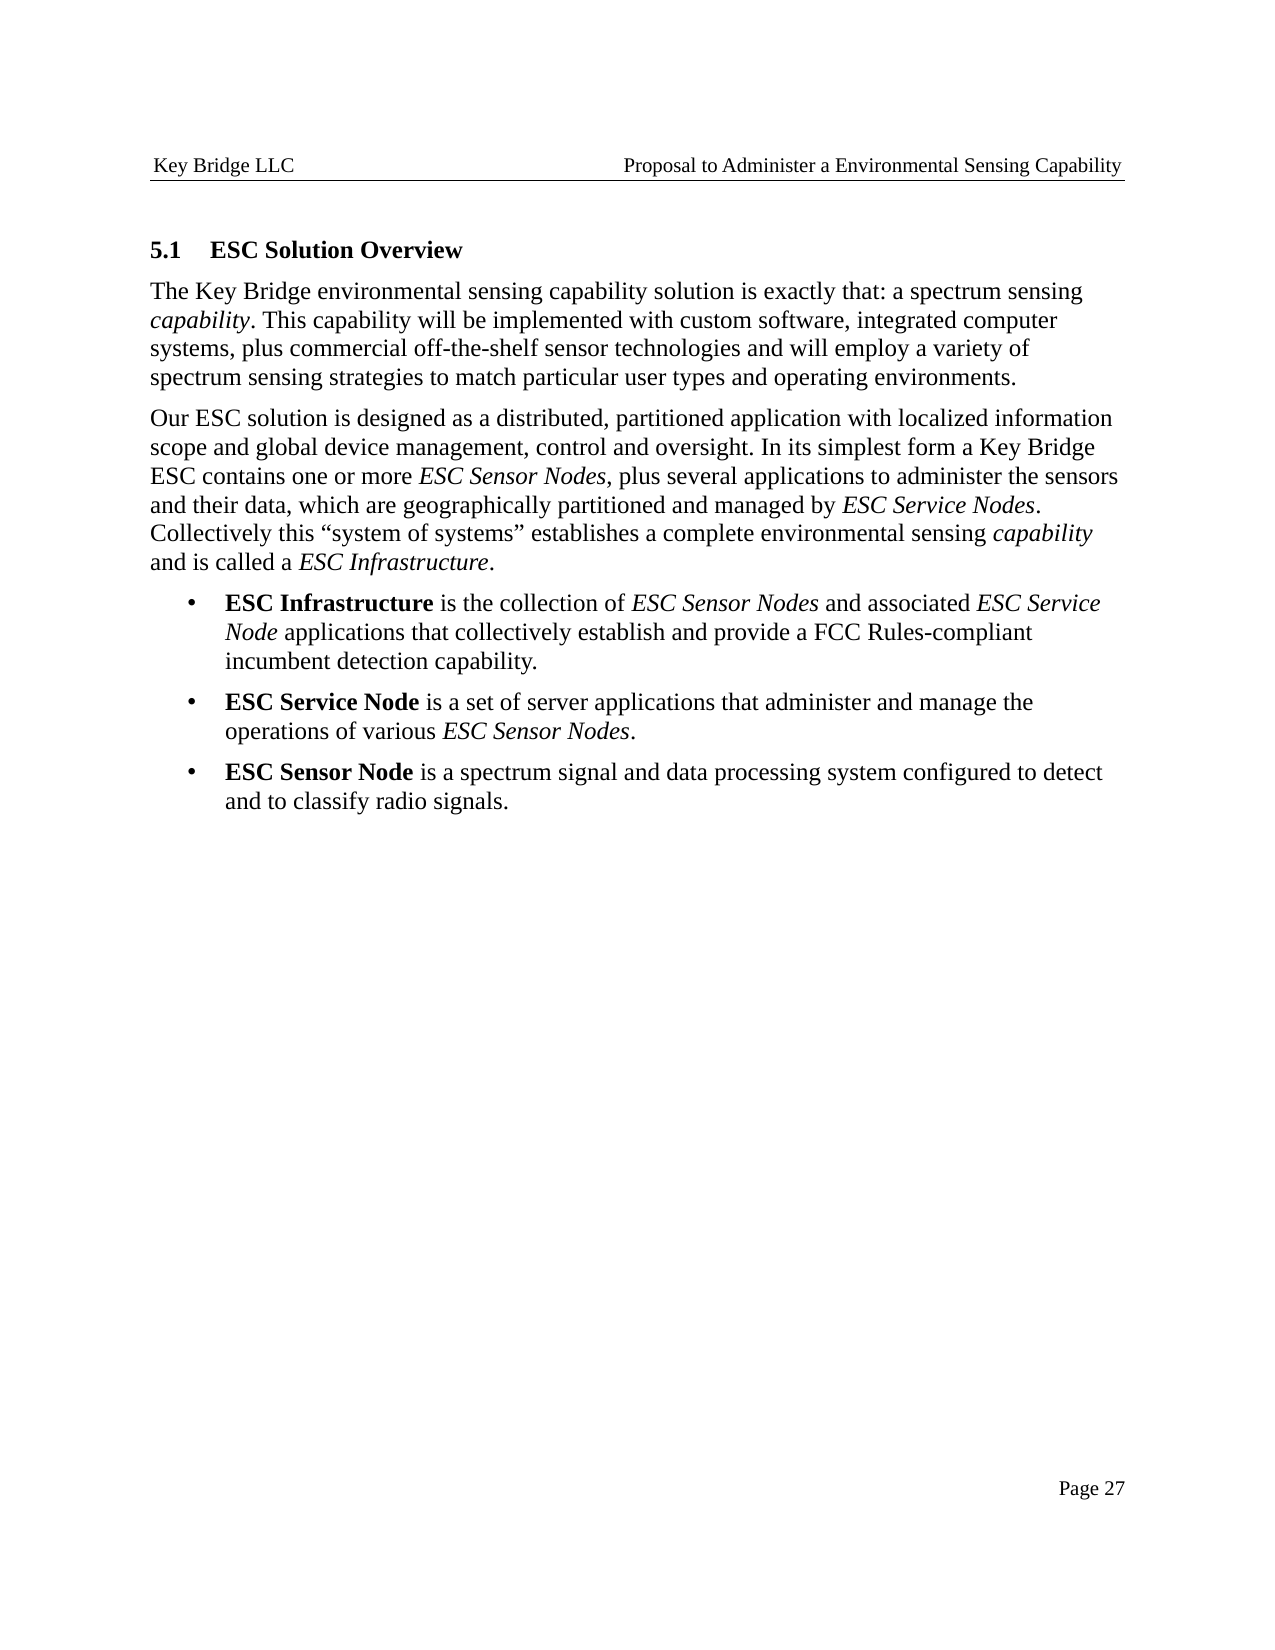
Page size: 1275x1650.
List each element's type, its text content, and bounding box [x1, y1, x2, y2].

text Our ESC solution is designed as a distributed, partitioned application with localized information scope and global device management, control and oversight. In its simplest form a Key Bridge ESC contains one or more ESC Sensor Nodes, plus several applications to administer the sensors and their data, which are geographically partitioned and managed by ESC Service Nodes. Collectively this “system of systems” establishes a complete environmental sensing capability and is called a ESC Infrastructure. [150, 403, 1125, 576]
list ESC Infrastructure is the collection of ESC Sensor Nodes and associated ESC Service Node applications that collectively establish and provide a FCC Rules-compliant incumbent detection capability. [187, 588, 1125, 675]
list ESC Service Node is a set of server applications that administer and manage the operations of various ESC Sensor Nodes. [187, 687, 1125, 745]
text The Key Bridge environmental sensing capability solution is exactly that: a spectrum sensing capability. This capability will be implemented with custom software, integrated computer systems, plus commercial off-the-shelf sensor technologies and will employ a variety of spectrum sensing strategies to match particular user types and operating environments. [150, 276, 1125, 391]
subtitle ESC Solution Overview [150, 235, 1125, 263]
list ESC Sensor Node is a spectrum signal and data processing system configured to detect and to classify radio signals. [187, 757, 1125, 815]
